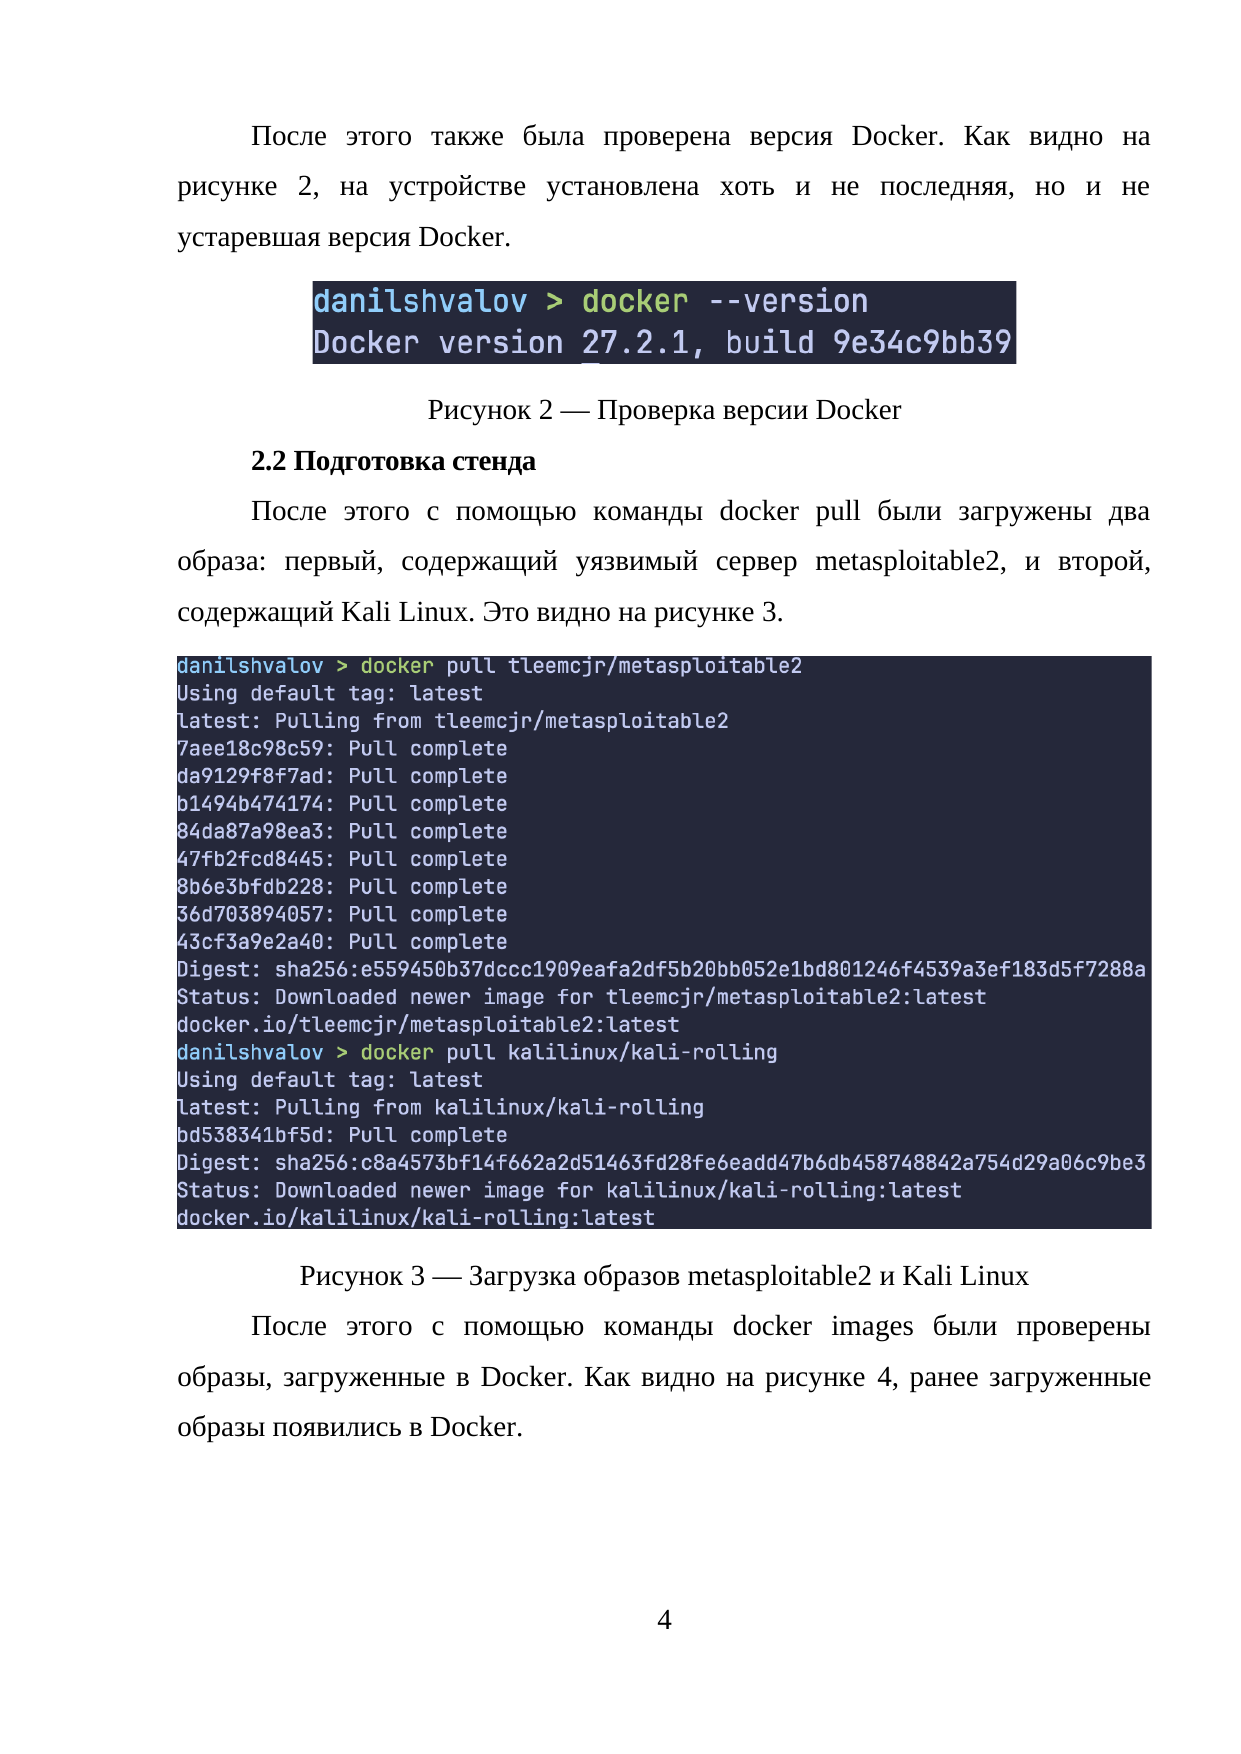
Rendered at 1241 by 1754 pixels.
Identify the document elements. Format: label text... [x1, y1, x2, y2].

picture [177, 656, 1152, 1229]
text После этого также была проверена версия Docker. Как видно на рисунке 2, на устройстве установлена хоть и не последняя, но и не устаревшая версия Docker. [177, 118, 1152, 252]
text Рисунок 2 — Проверка версии Docker [255, 282, 1074, 426]
text После этого с помощью команды docker images были проверены образы, загруженные в Docker. Как видно на рисунке 4, ранее загруженные образы появились в Docker. [177, 1308, 1152, 1443]
text После этого с помощью команды docker pull были загружены два образа: первый, содержащий уязвимый сервер metasploitable2, и второй, содержащий Kali Linux. Это видно на рисунке 3. [177, 493, 1152, 627]
subtitle Подготовка стенда [177, 443, 1152, 476]
text Рисунок 3 — Загрузка образов metasploitable2 и Kali Linux [177, 1229, 1152, 1292]
picture [312, 281, 1017, 364]
